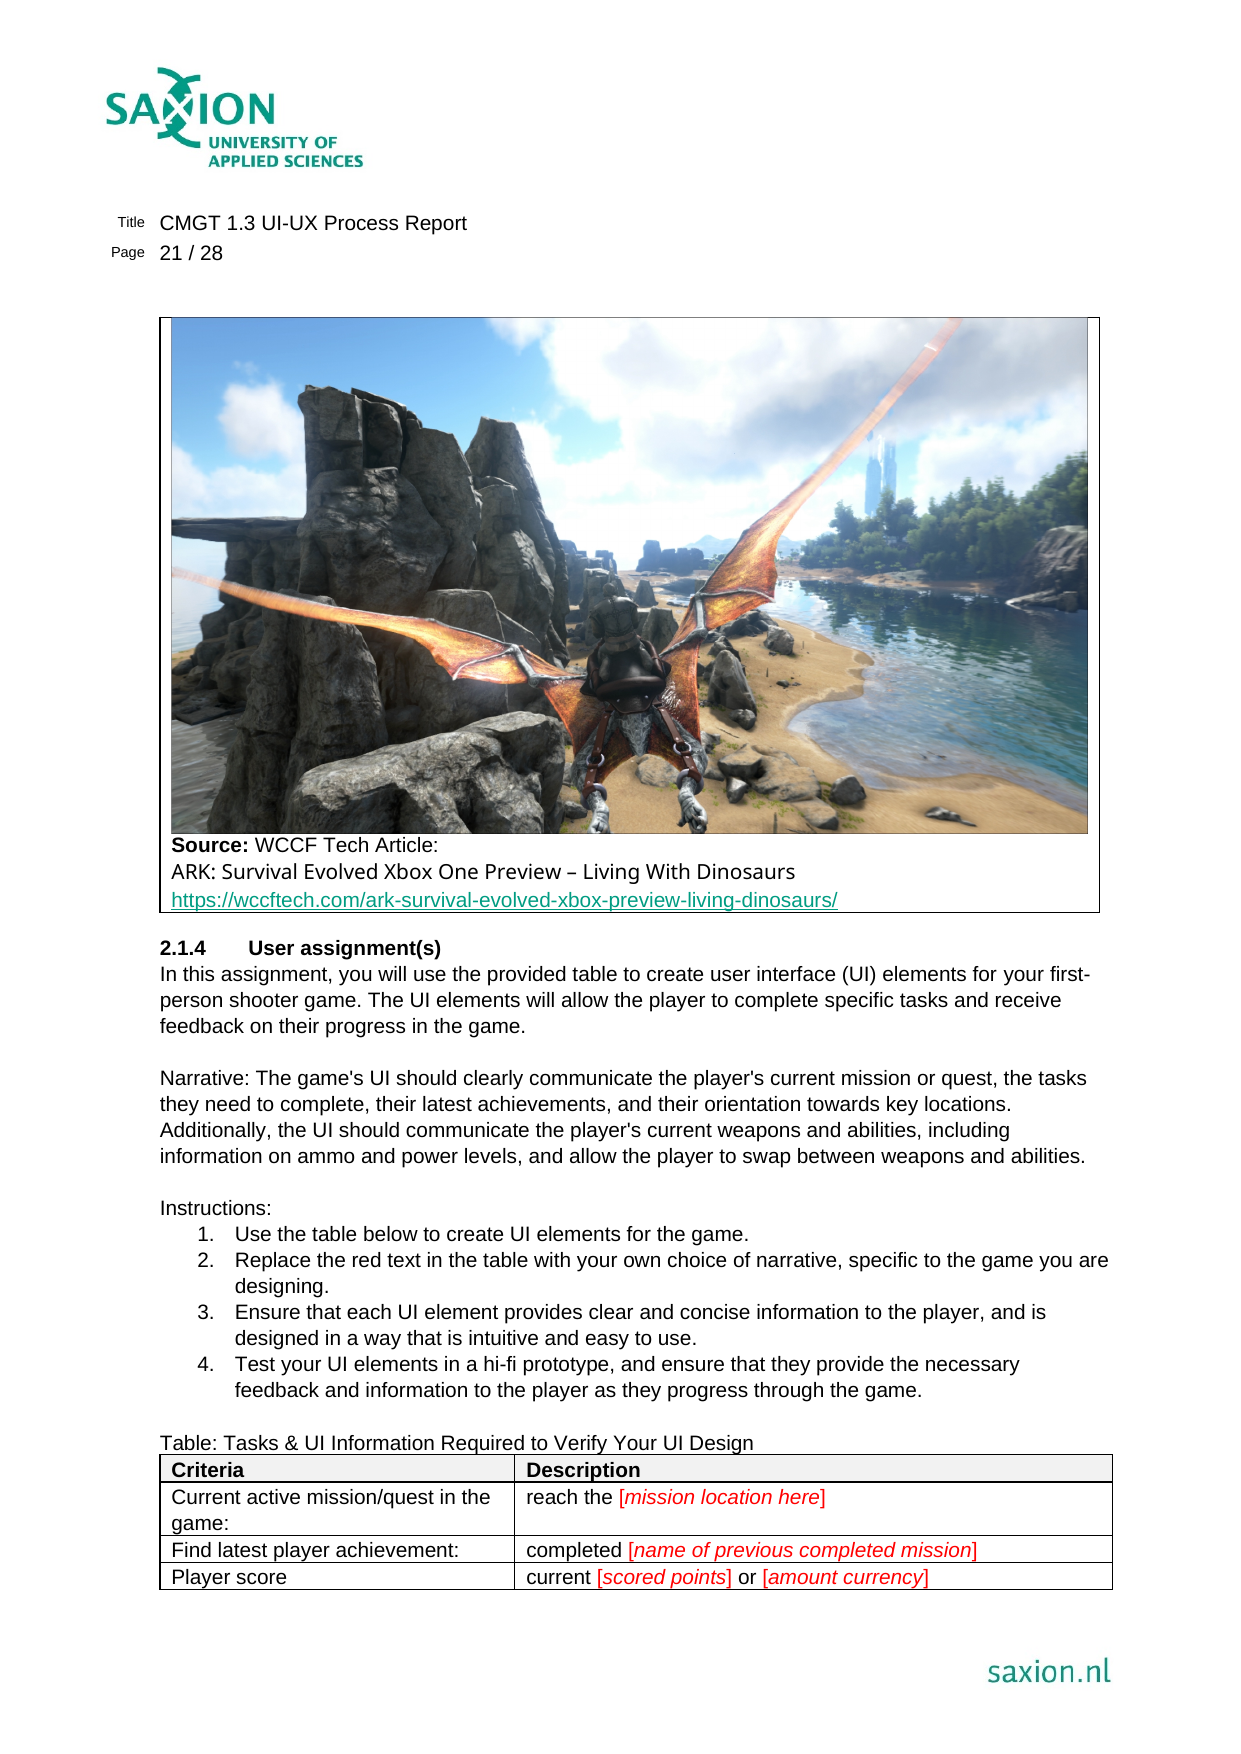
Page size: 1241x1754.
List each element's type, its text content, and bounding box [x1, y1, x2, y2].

text Instructions: [159, 1194, 1110, 1220]
table_header Criteria [161, 1455, 514, 1481]
text Narrative: The game's UI should clearly communicate the player's current mission or quest, the tasks they need to complete, their latest achievements, and their orientation towards key locations. Additionally, the UI should communicate the player's current weapons and abilities, including information on ammo and power levels, and allow the player to swap between weapons and abilities. [159, 1064, 1110, 1168]
table_cell completed [name of previous completed mission] [515, 1536, 1112, 1562]
table_cell Current active mission/quest in the game: [161, 1483, 514, 1534]
list Use the table below to create UI elements for the game. [197, 1220, 1110, 1246]
list Test your UI elements in a hi-fi prototype, and ensure that they provide the necessary feedback and information to the player as they progress through the game. [197, 1350, 1110, 1402]
table_header Description [515, 1455, 1112, 1481]
table_cell Player score [161, 1563, 514, 1589]
table_cell Find latest player achievement: [161, 1536, 514, 1562]
picture [0, 1632, 1241, 1754]
table_header Source: WCCF Tech Article: ARK: Survival Evolved Xbox One Preview – Living With Dinosaurs https://wccftech.com/ark-survival-evolved-xbox-preview-living-dinosaurs/ [161, 318, 1099, 912]
picture [76, 59, 393, 178]
subtitle User assignment(s) [159, 933, 1110, 959]
table_cell current [scored points] or [amount currency] [515, 1563, 1112, 1589]
picture [171, 317, 1088, 834]
table_cell reach the [mission location here] [515, 1483, 1112, 1534]
text Table: Tasks & UI Information Required to Verify Your UI Design [159, 1428, 1110, 1454]
list Ensure that each UI element provides clear and concise information to the player, and is designed in a way that is intuitive and easy to use. [197, 1298, 1110, 1350]
text In this assignment, you will use the provided table to create user interface (UI) elements for your first-person shooter game. The UI elements will allow the player to complete specific tasks and receive feedback on their progress in the game. [159, 959, 1110, 1038]
list Replace the red text in the table with your own choice of narrative, specific to the game you are designing. [197, 1246, 1110, 1298]
